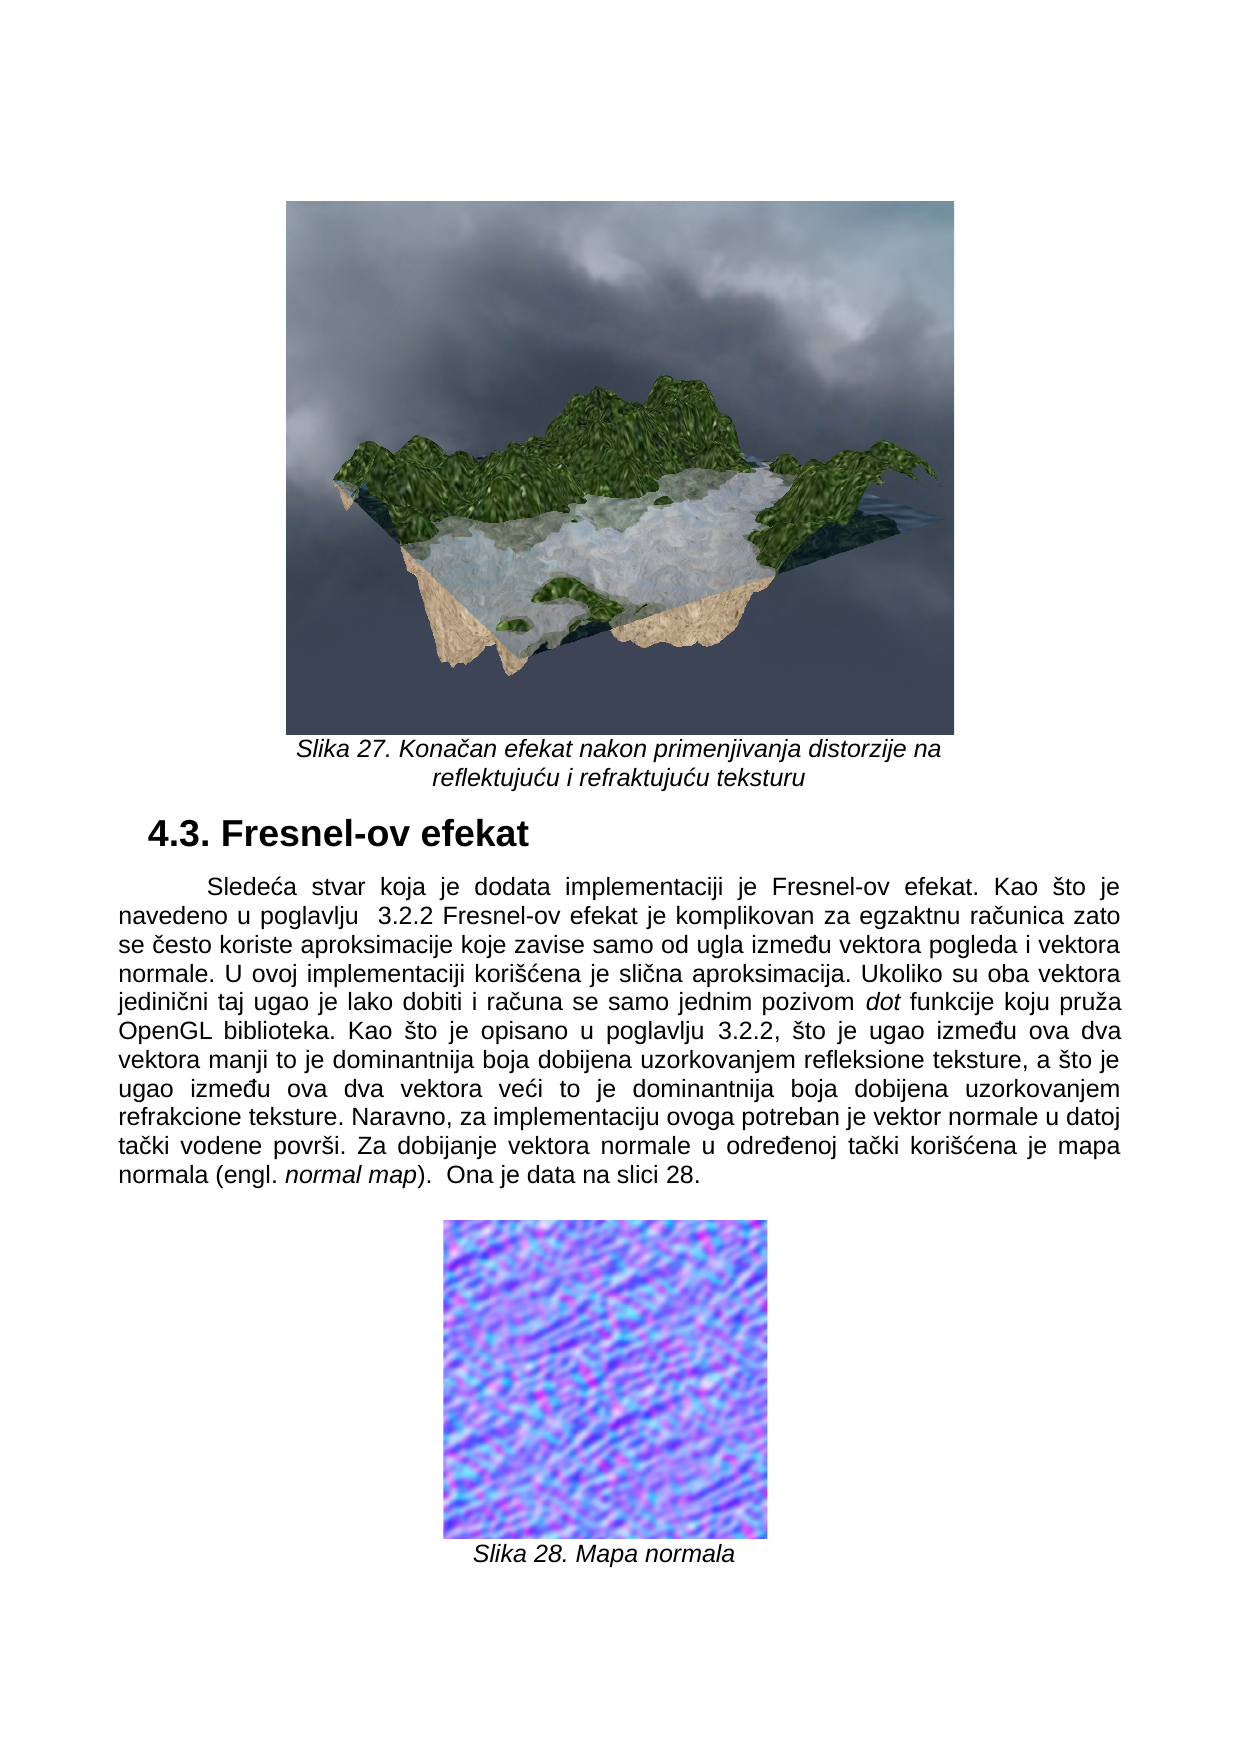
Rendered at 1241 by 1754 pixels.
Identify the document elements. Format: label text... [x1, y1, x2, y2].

text Slika 27. Konačan efekat nakon primenjivanja distorzije na reflektujuću i refraktujuću teksturu [286, 735, 954, 792]
subtitle Fresnel-ov efekat [148, 177, 1122, 855]
picture [443, 1220, 768, 1539]
picture [286, 201, 955, 735]
text Sledeća stvar koja je dodata implementaciji je Fresnel-ov efekat. Kao što je navedeno u poglavlju 3.2.2 Fresnel-ov efekat je komplikovan za egzaktnu računica zato se često koriste aproksimacije koje zavise samo od ugla između vektora pogleda i vektora normale. U ovoj implementaciji korišćena je slična aproksimacija. Ukoliko su oba vektora jedinični taj ugao je lako dobiti i računa se samo jednim pozivom dot funkcije koju pruža OpenGL biblioteka. Kao što je opisano u poglavlju 3.2.2, što je ugao između ova dva vektora manji to je dominantnija boja dobijena uzorkovanjem refleksione teksture, a što je ugao između ova dva vektora veći to je dominantnija boja dobijena uzorkovanjem refrakcione teksture. Naravno, za implementaciju ovoga potreban je vektor normale u datoj tački vodene površi. Za dobijanje vektora normale u određenoj tački korišćena je mapa normala (engl. normal map). Ona je data na slici 28. [118, 872, 1122, 1189]
text Slika 28. Mapa normala [380, 1220, 830, 1567]
